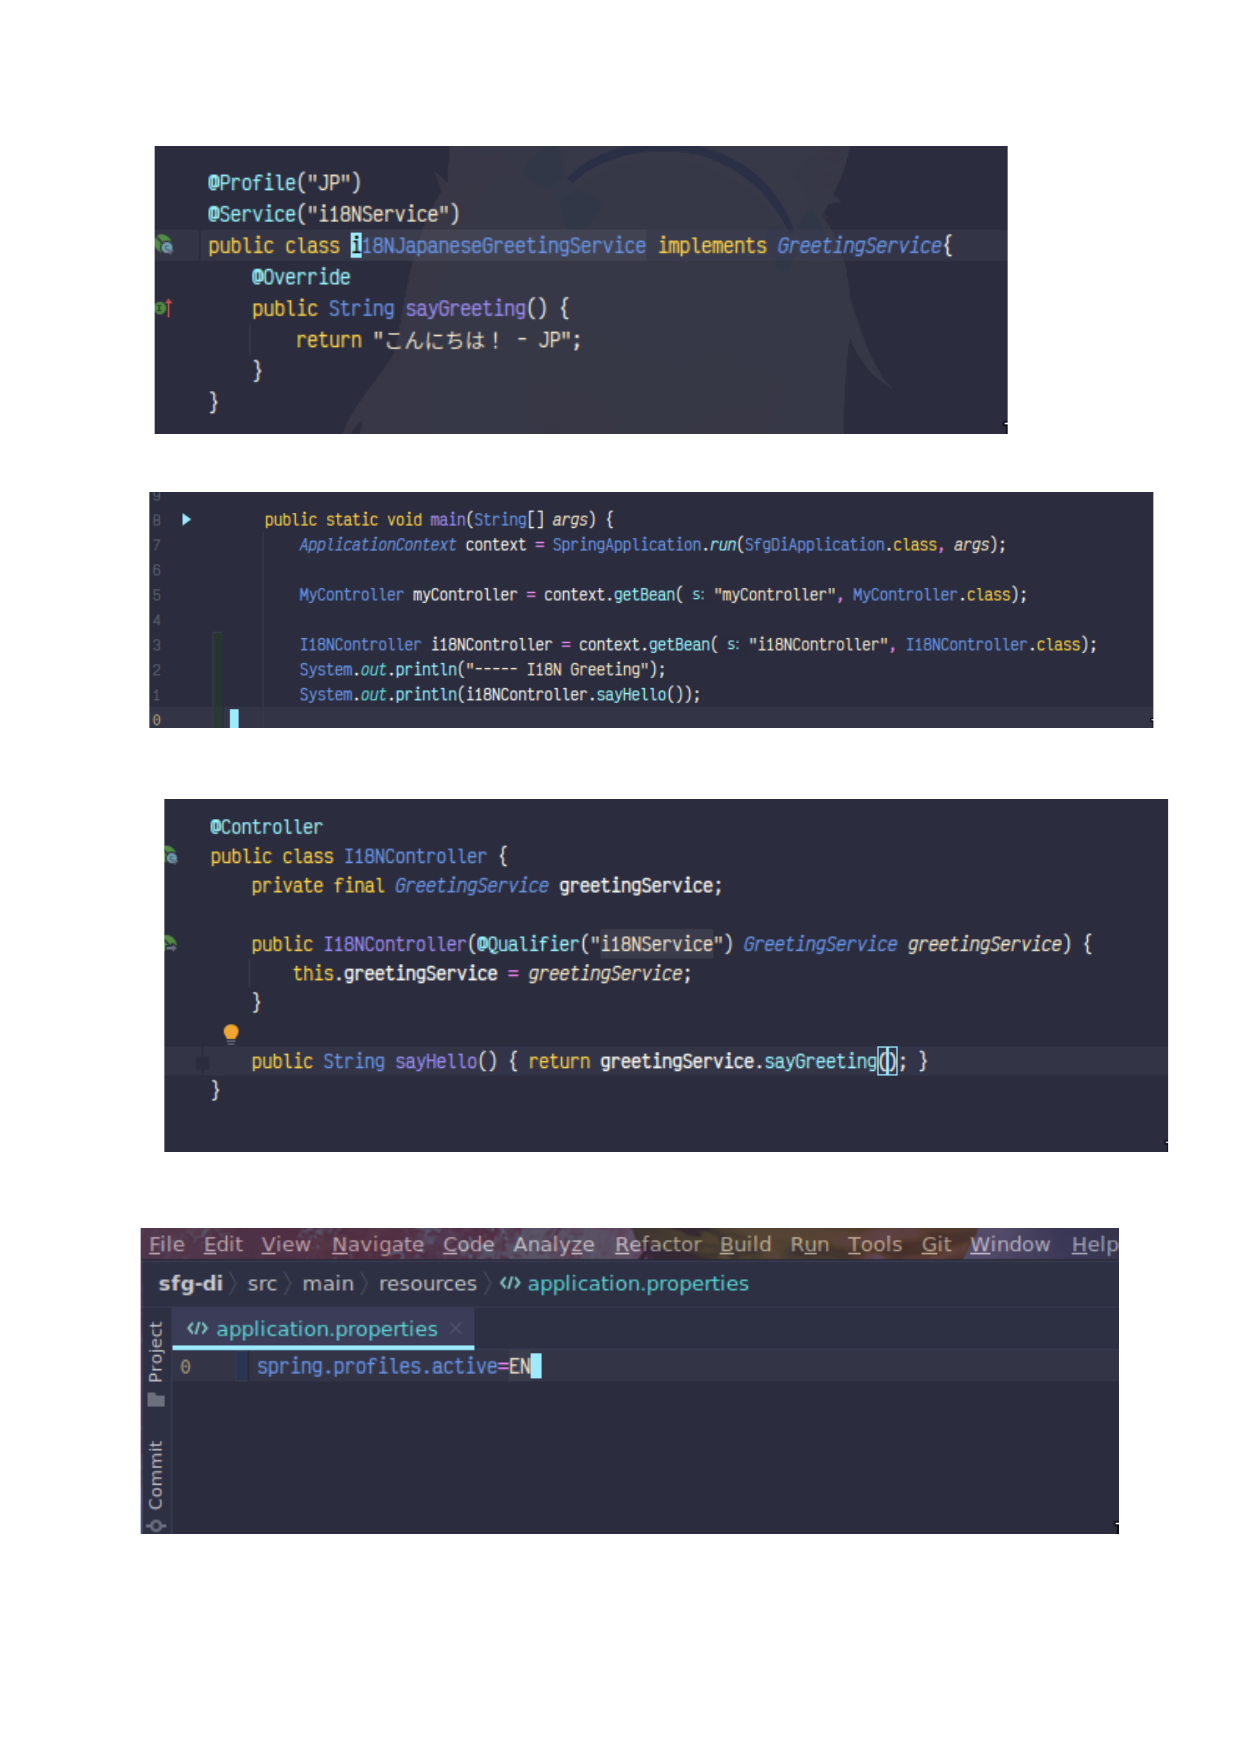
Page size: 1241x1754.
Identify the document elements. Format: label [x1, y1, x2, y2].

picture [149, 492, 1154, 728]
picture [164, 799, 1169, 1152]
picture [154, 146, 1008, 434]
picture [140, 1228, 1119, 1534]
